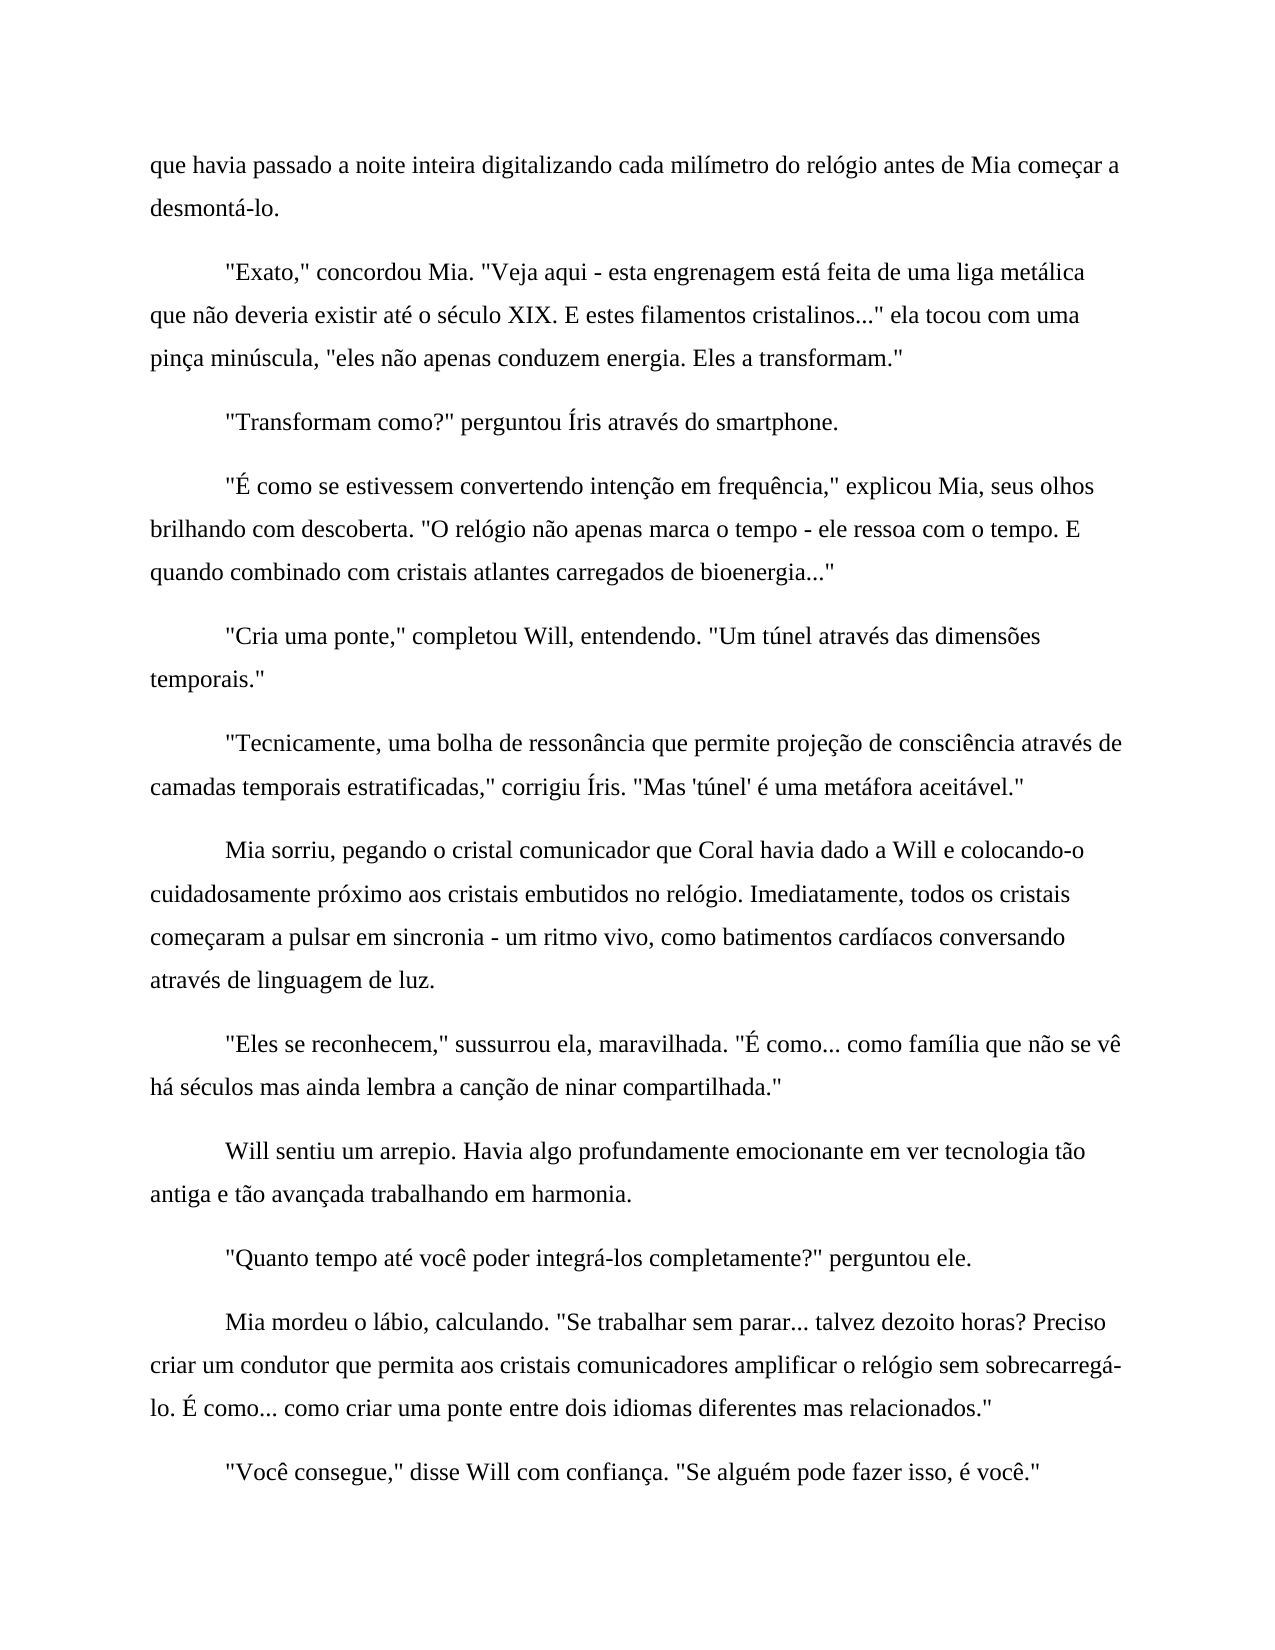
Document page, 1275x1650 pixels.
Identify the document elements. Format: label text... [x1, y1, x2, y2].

text Will sentiu um arrepio. Havia algo profundamente emocionante em ver tecnologia tão antiga e tão avançada trabalhando em harmonia. [150, 1136, 1125, 1208]
text "Eles se reconhecem," sussurrou ela, maravilhada. "É como... como família que não se vê há séculos mas ainda lembra a canção de ninar compartilhada." [150, 1029, 1125, 1101]
text "É como se estivessem convertendo intenção em frequência," explicou Mia, seus olhos brilhando com descoberta. "O relógio não apenas marca o tempo - ele ressoa com o tempo. E quando combinado com cristais atlantes carregados de bioenergia..." [150, 471, 1125, 586]
text "Exato," concordou Mia. "Veja aqui - esta engrenagem está feita de uma liga metálica que não deveria existir até o século XIX. E estes filamentos cristalinos..." ela tocou com uma pinça minúscula, "eles não apenas conduzem energia. Eles a transformam." [150, 257, 1125, 372]
text que havia passado a noite inteira digitalizando cada milímetro do relógio antes de Mia começar a desmontá-lo. [150, 150, 1125, 222]
text Mia sorriu, pegando o cristal comunicador que Coral havia dado a Will e colocando-o cuidadosamente próximo aos cristais embutidos no relógio. Imediatamente, todos os cristais começaram a pulsar em sincronia - um ritmo vivo, como batimentos cardíacos conversando através de linguagem de luz. [150, 836, 1125, 994]
text "Tecnicamente, uma bolha de ressonância que permite projeção de consciência através de camadas temporais estratificadas," corrigiu Íris. "Mas 'túnel' é uma metáfora aceitável." [150, 728, 1125, 800]
text "Transformam como?" perguntou Íris através do smartphone. [150, 407, 1125, 436]
text "Você consegue," disse Will com confiança. "Se alguém pode fazer isso, é você." [150, 1457, 1125, 1486]
text Mia mordeu o lábio, calculando. "Se trabalhar sem parar... talvez dezoito horas? Preciso criar um condutor que permita aos cristais comunicadores amplificar o relógio sem sobrecarregá-lo. É como... como criar uma ponte entre dois idiomas diferentes mas relacionados." [150, 1307, 1125, 1422]
text "Quanto tempo até você poder integrá-los completamente?" perguntou ele. [150, 1243, 1125, 1272]
text "Cria uma ponte," completou Will, entendendo. "Um túnel através das dimensões temporais." [150, 621, 1125, 693]
